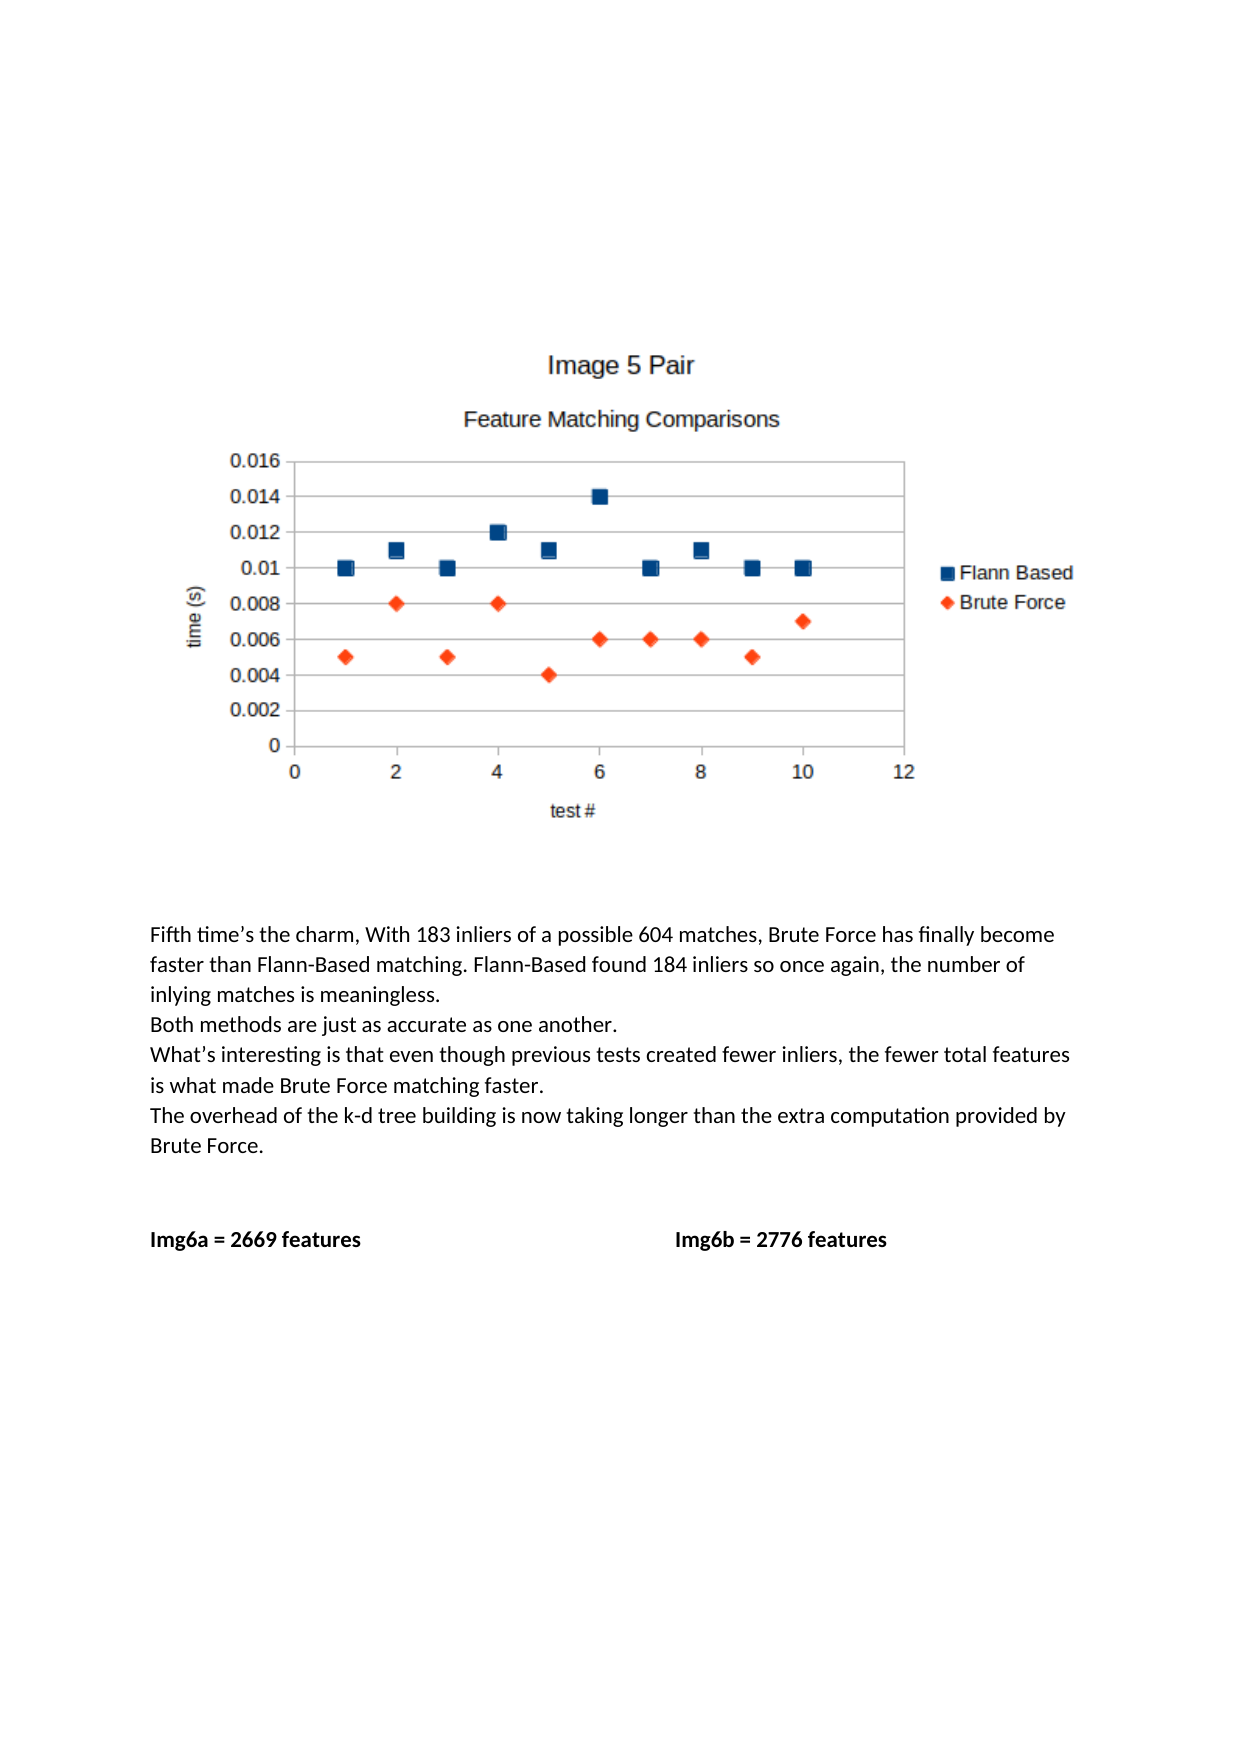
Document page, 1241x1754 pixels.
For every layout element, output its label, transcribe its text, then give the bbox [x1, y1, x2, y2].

picture [151, 323, 1092, 852]
text Img6a = 2669 features Img6b = 2776 features [150, 1225, 1090, 1253]
text Fifth time’s the charm, With 183 inliers of a possible 604 matches, Brute Force has finally become faster than Flann-Based matching. Flann-Based found 184 inliers so once again, the number of inlying matches is meaningless. Both methods are just as accurate as one another. What’s interesting is that even though previous tests created fewer inliers, the fewer total features is what made Brute Force matching faster. The overhead of the k-d tree building is now taking longer than the extra computation provided by Brute Force. [150, 920, 1090, 1159]
